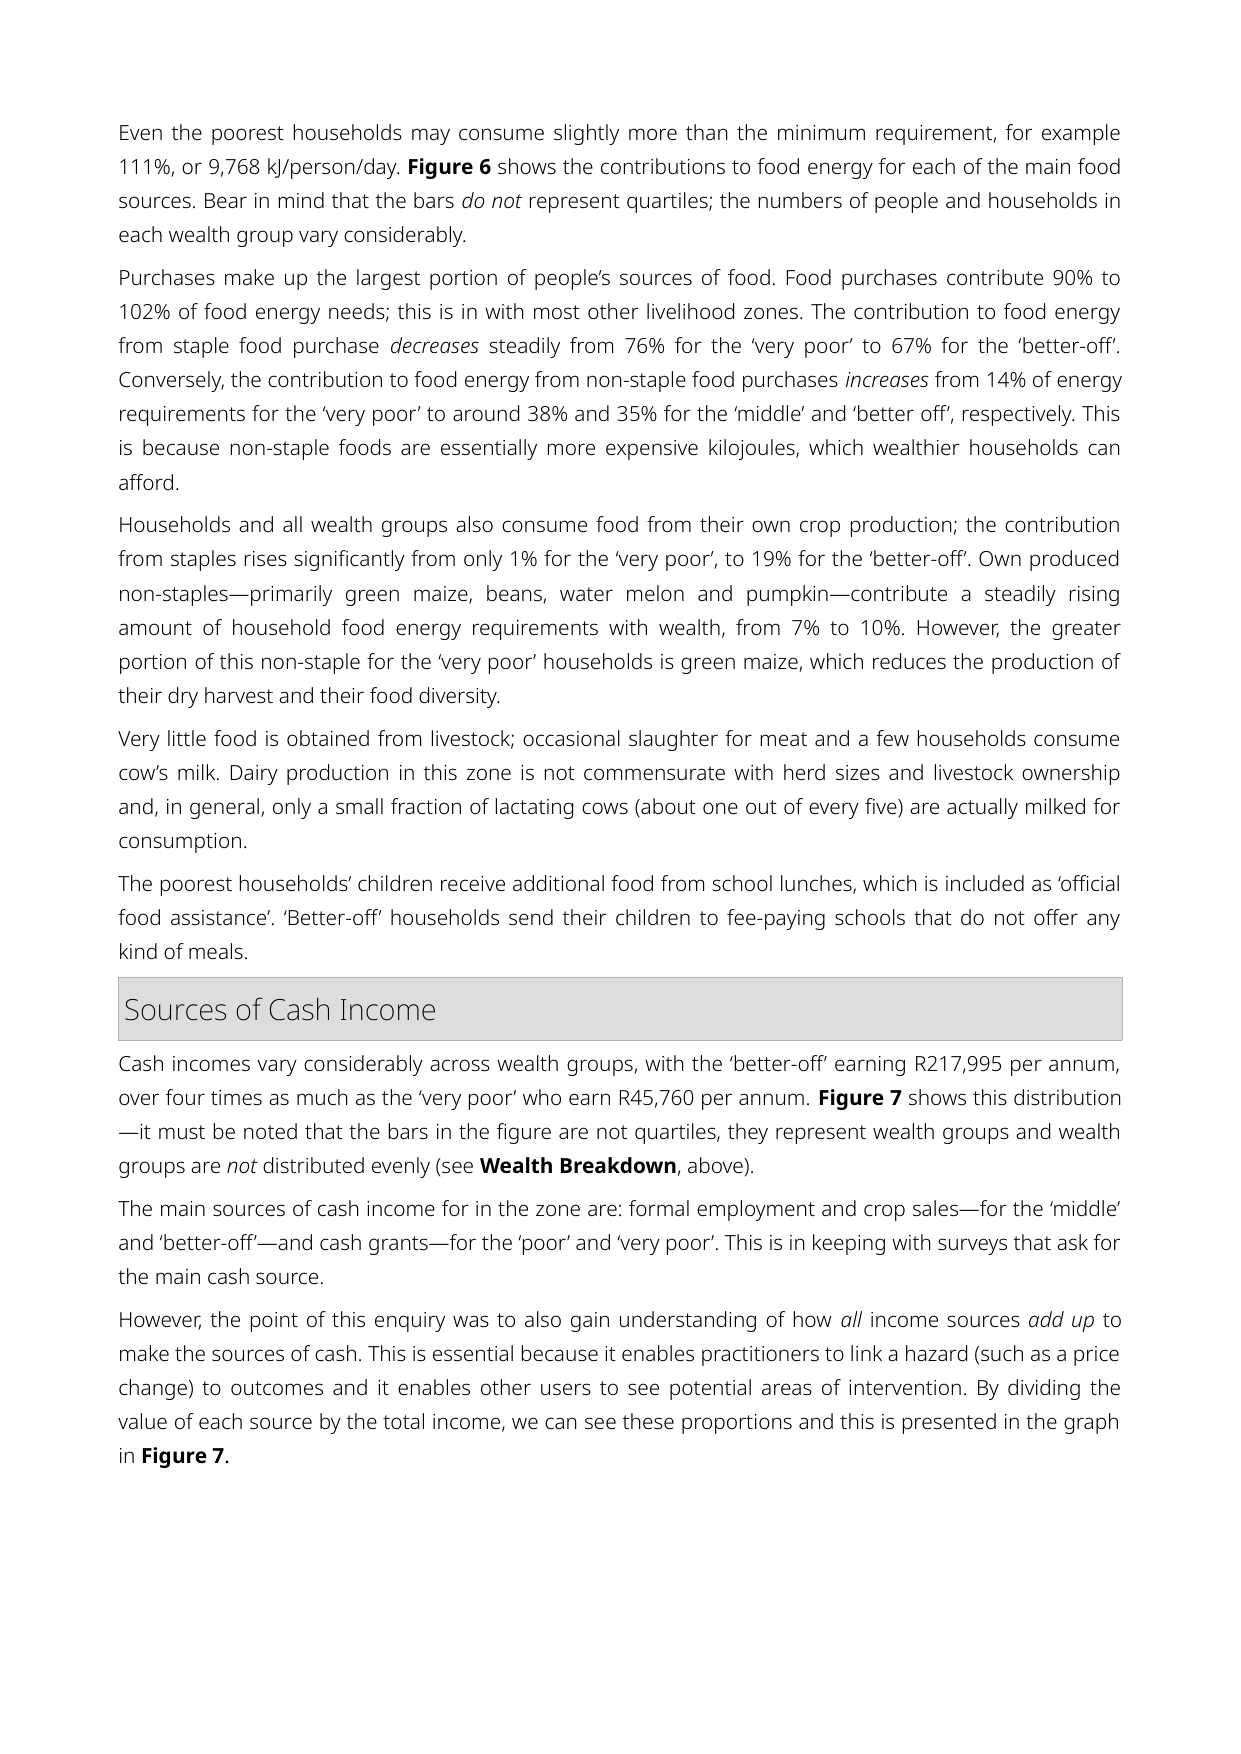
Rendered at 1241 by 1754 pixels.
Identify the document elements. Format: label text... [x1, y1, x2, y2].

text Households and all wealth groups also consume food from their own crop production; the contribution from staples rises significantly from only 1% for the ‘very poor’, to 19% for the ‘better-off’. Own produced non-staples—primarily green maize, beans, water melon and pumpkin—contribute a steadily rising amount of household food energy requirements with wealth, from 7% to 10%. However, the greater portion of this non-staple for the ‘very poor’ households is green maize, which reduces the production of their dry harvest and their food diversity. [118, 511, 1122, 709]
text The main sources of cash income for in the zone are: formal employment and crop sales—for the ‘middle’ and ‘better-off’—and cash grants—for the ‘poor’ and ‘very poor’. This is in keeping with surveys that ask for the main cash source. [118, 1194, 1122, 1291]
text Purchases make up the largest portion of people’s sources of food. Food purchases contribute 90% to 102% of food energy needs; this is in with most other livelihood zones. The contribution to food energy from staple food purchase decreases steadily from 76% for the ‘very poor’ to 67% for the ‘better-off’. Conversely, the contribution to food energy from non-staple food purchases increases from 14% of energy requirements for the ‘very poor’ to around 38% and 35% for the ‘middle’ and ‘better off’, respectively. This is because non-staple foods are essentially more expensive kilojoules, which wealthier households can afford. [118, 263, 1122, 496]
text The poorest households’ children receive additional food from school lunches, which is included as ‘official food assistance’. ‘Better-off’ households send their children to fee-paying schools that do not offer any kind of meals. [118, 869, 1122, 965]
table_header Sources of Cash Income [119, 978, 1122, 1040]
text Cash incomes vary considerably across wealth groups, with the ‘better-off’ earning R217,995 per annum, over four times as much as the ‘very poor’ who earn R45,760 per annum. Figure 7 shows this distribution—it must be noted that the bars in the figure are not quartiles, they represent wealth groups and wealth groups are not distributed evenly (see Wealth Breakdown, above). [118, 1049, 1122, 1180]
text Even the poorest households may consume slightly more than the minimum requirement, for example 111%, or 9,768 kJ/person/day. Figure 6 shows the contributions to food energy for each of the main food sources. Bear in mind that the bars do not represent quartiles; the numbers of people and households in each wealth group vary considerably. [118, 118, 1122, 249]
text Very little food is obtained from livestock; occasional slaughter for meat and a few households consume cow’s milk. Dairy production in this zone is not commensurate with herd sizes and livestock ownership and, in general, only a small fraction of lactating cows (about one out of every five) are actually milked for consumption. [118, 724, 1122, 854]
text However, the point of this enquiry was to also gain understanding of how all income sources add up to make the sources of cash. This is essential because it enables practitioners to link a hazard (such as a price change) to outcomes and it enables other users to see potential areas of intervention. By dividing the value of each source by the total income, we can see these proportions and this is presented in the graph in Figure 7. [118, 1305, 1122, 1470]
